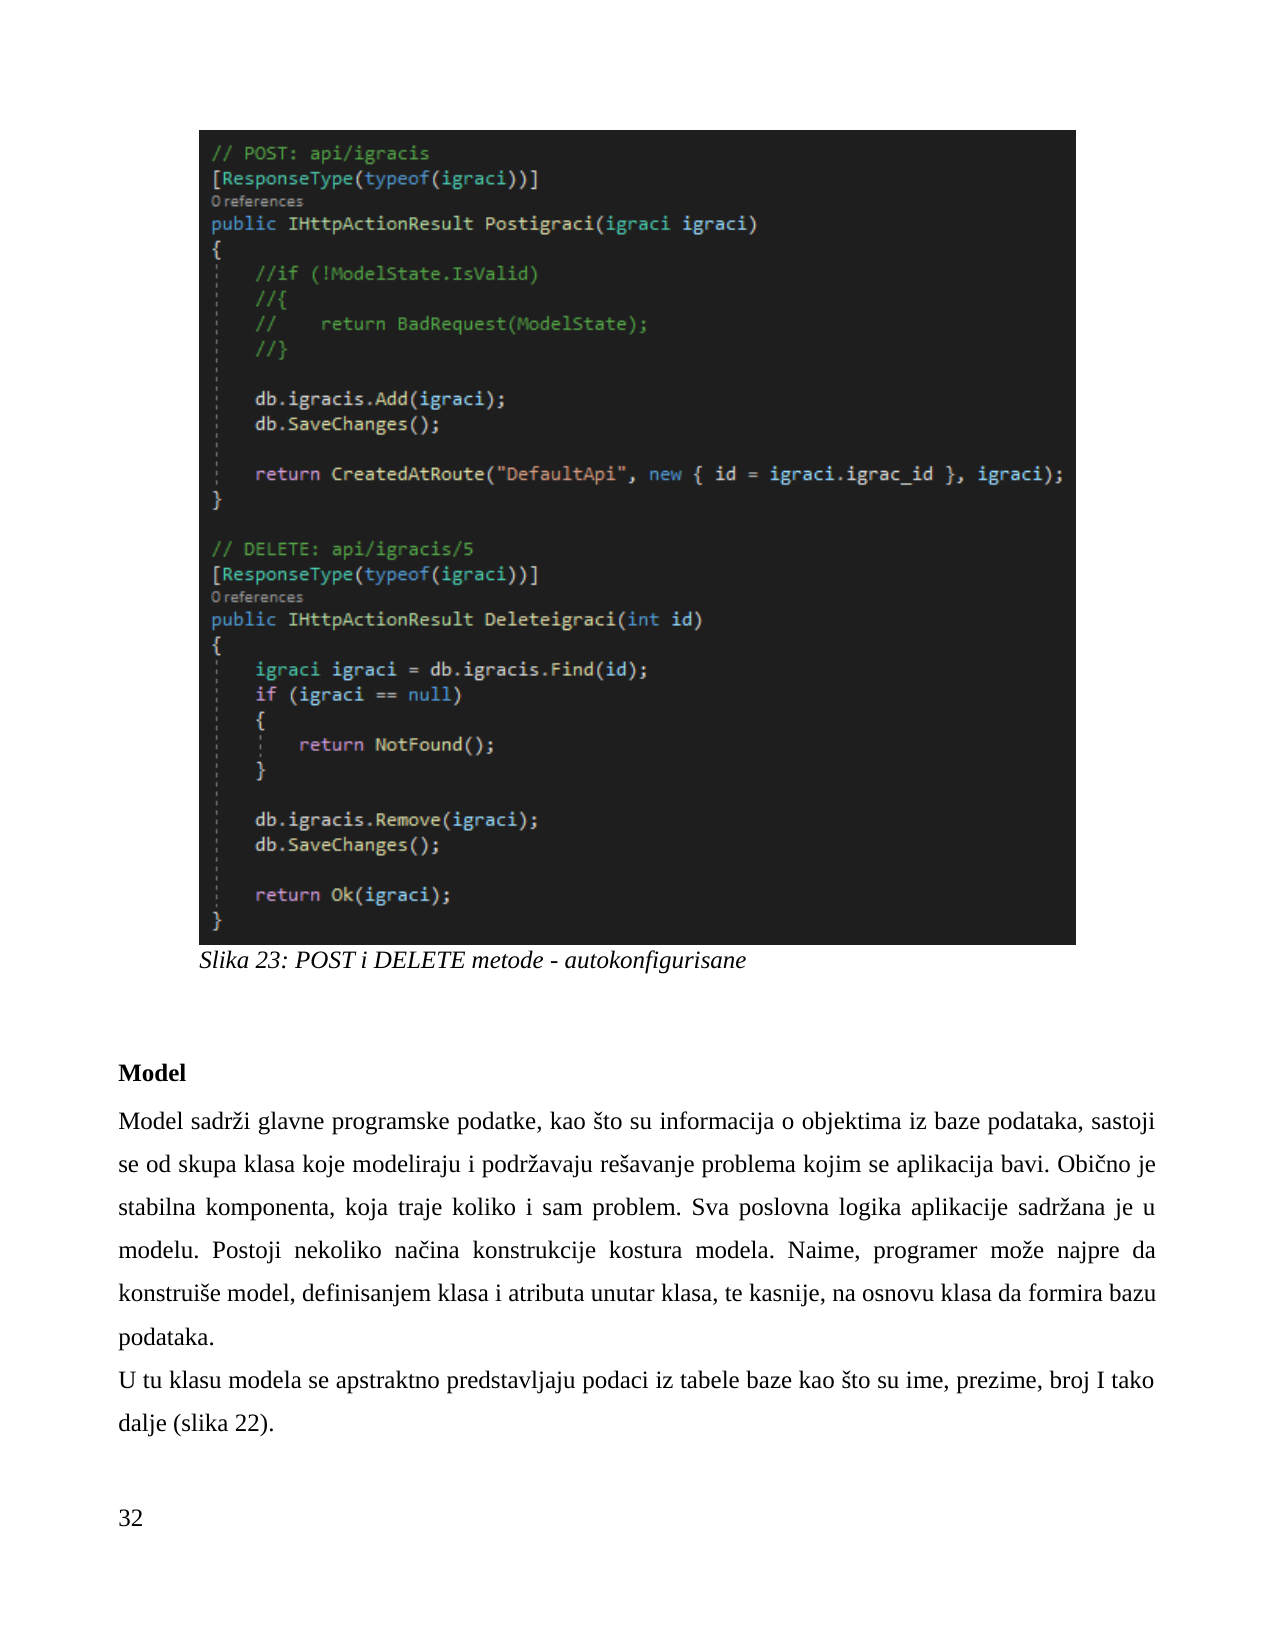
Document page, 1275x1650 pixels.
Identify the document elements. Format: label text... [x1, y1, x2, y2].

picture [199, 130, 1076, 945]
text U tu klasu modela se apstraktno predstavljaju podaci iz tabele baze kao što su ime, prezime, broj I tako dalje (slika 22). [118, 1365, 1157, 1437]
text Model [118, 1058, 1157, 1087]
text Model sadrži glavne programske podatke, kao što su informacija o objektima iz baze podataka, sastoji se od skupa klasa koje modeliraju i podržavaju rešavanje problema kojim se aplikacija bavi. Obično je stabilna komponenta, koja traje koliko i sam problem. Sva poslovna logika aplikacije sadržana je u modelu. Postoji nekoliko načina konstrukcije kostura modela. Naime, programer može najpre da konstruiše model, definisanjem klasa i atributa unutar klasa, te kasnije, na osnovu klasa da formira bazu podataka. [118, 1106, 1157, 1350]
text Slika 23: POST i DELETE metode - autokonfigurisane [199, 945, 1076, 973]
